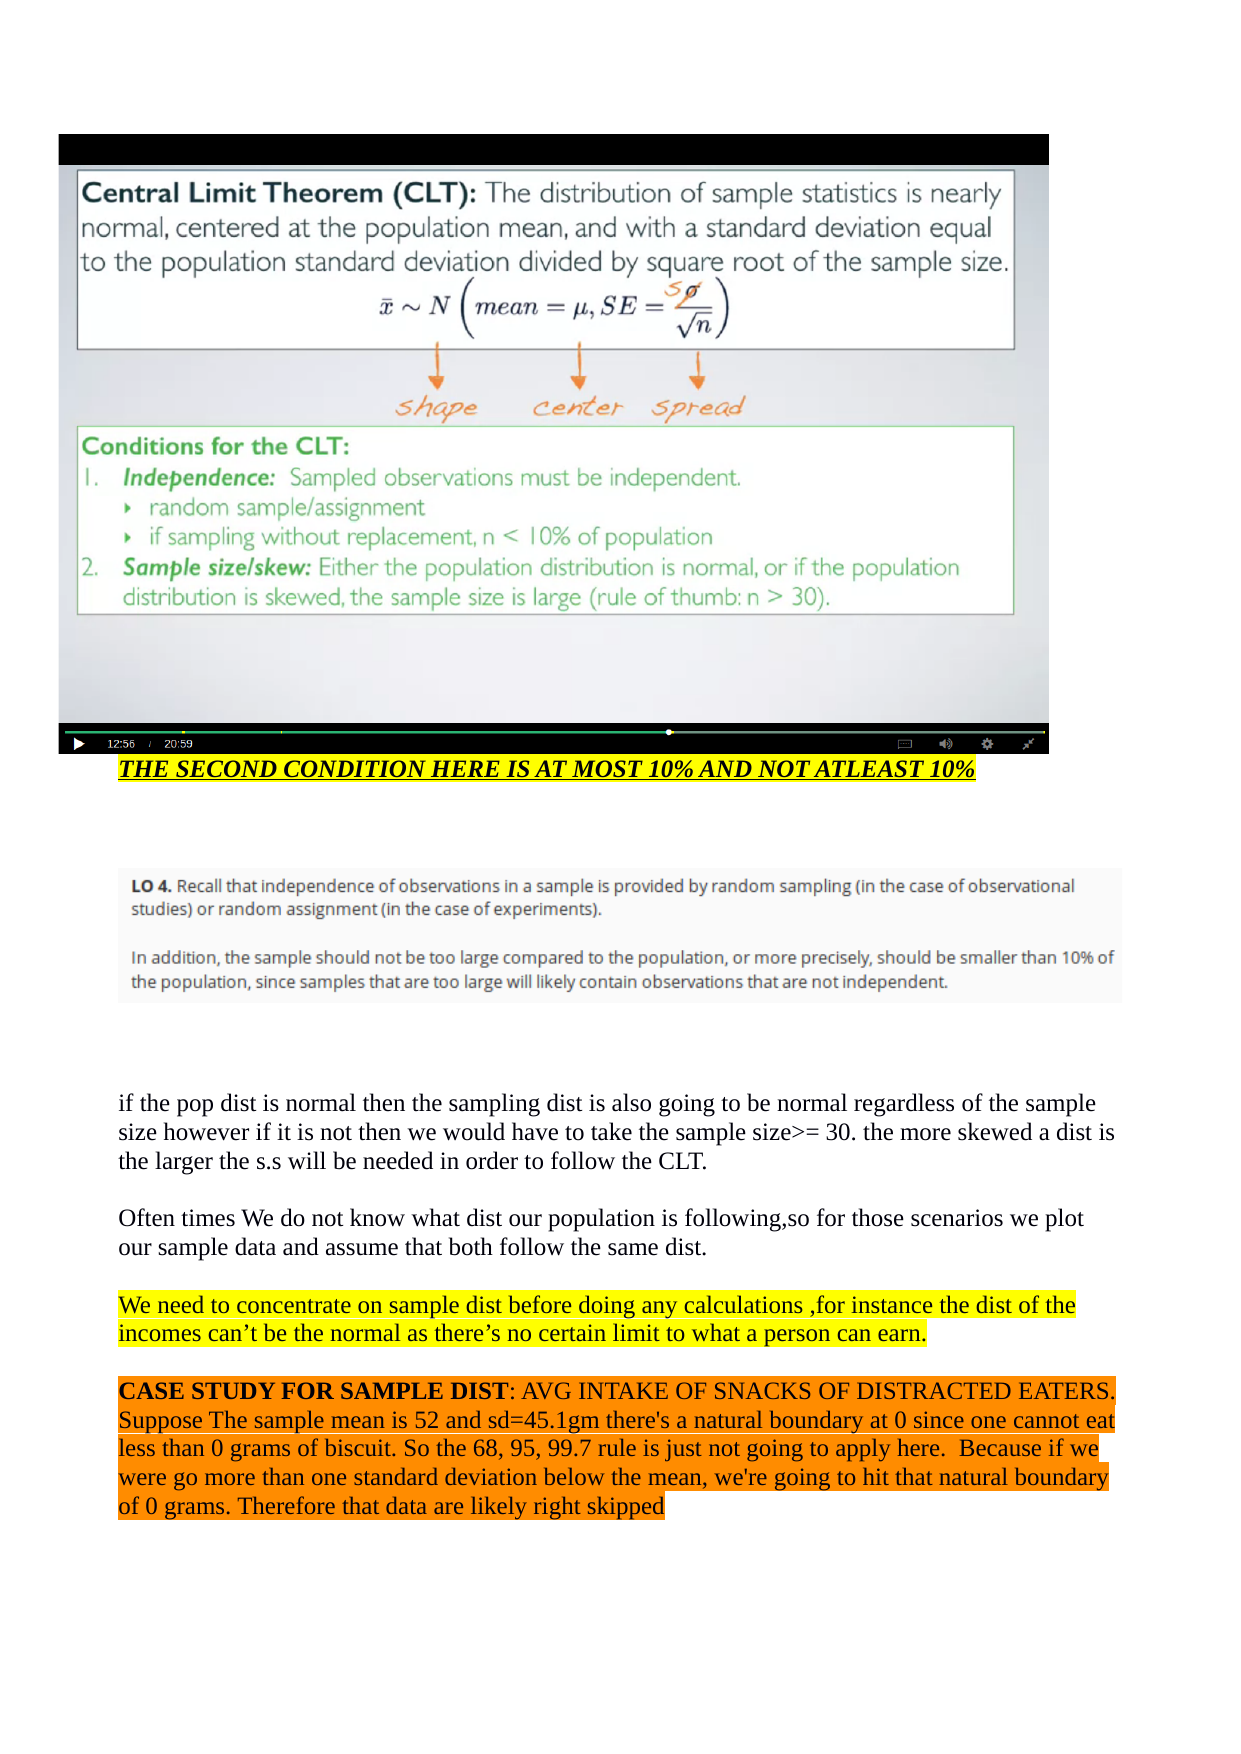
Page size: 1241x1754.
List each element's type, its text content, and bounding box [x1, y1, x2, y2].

text We need to concentrate on sample dist before doing any calculations ,for instance the dist of the [118, 1290, 1122, 1318]
text THE SECOND CONDITION HERE IS AT MOST 10% AND NOT ATLEAST 10% [118, 118, 1122, 782]
picture [118, 868, 1123, 1003]
text if the pop dist is normal then the sampling dist is also going to be normal regardless of the sample size however if it is not then we would have to take the sample size>= 30. the more skewed a dist is the larger the s.s will be needed in order to follow the CLT. [118, 1088, 1122, 1175]
text CASE STUDY FOR SAMPLE DIST: AVG INTAKE OF SNACKS OF DISTRACTED EATERS. [118, 1376, 1122, 1405]
picture [58, 134, 1049, 754]
text Often times We do not know what dist our population is following,so for those scenarios we plot our sample data and assume that both follow the same dist. [118, 1203, 1122, 1261]
text Suppose The sample mean is 52 and sd=45.1gm there's a natural boundary at 0 since one cannot eat less than 0 grams of biscuit. So the 68, 95, 99.7 rule is just not going to apply here. Because if we were go more than one standard deviation below the mean, we're going to hit that natural boundary of 0 grams. Therefore that data are likely right skipped [118, 1405, 1122, 1520]
text incomes can’t be the normal as there’s no certain limit to what a person can earn. [118, 1318, 1122, 1347]
